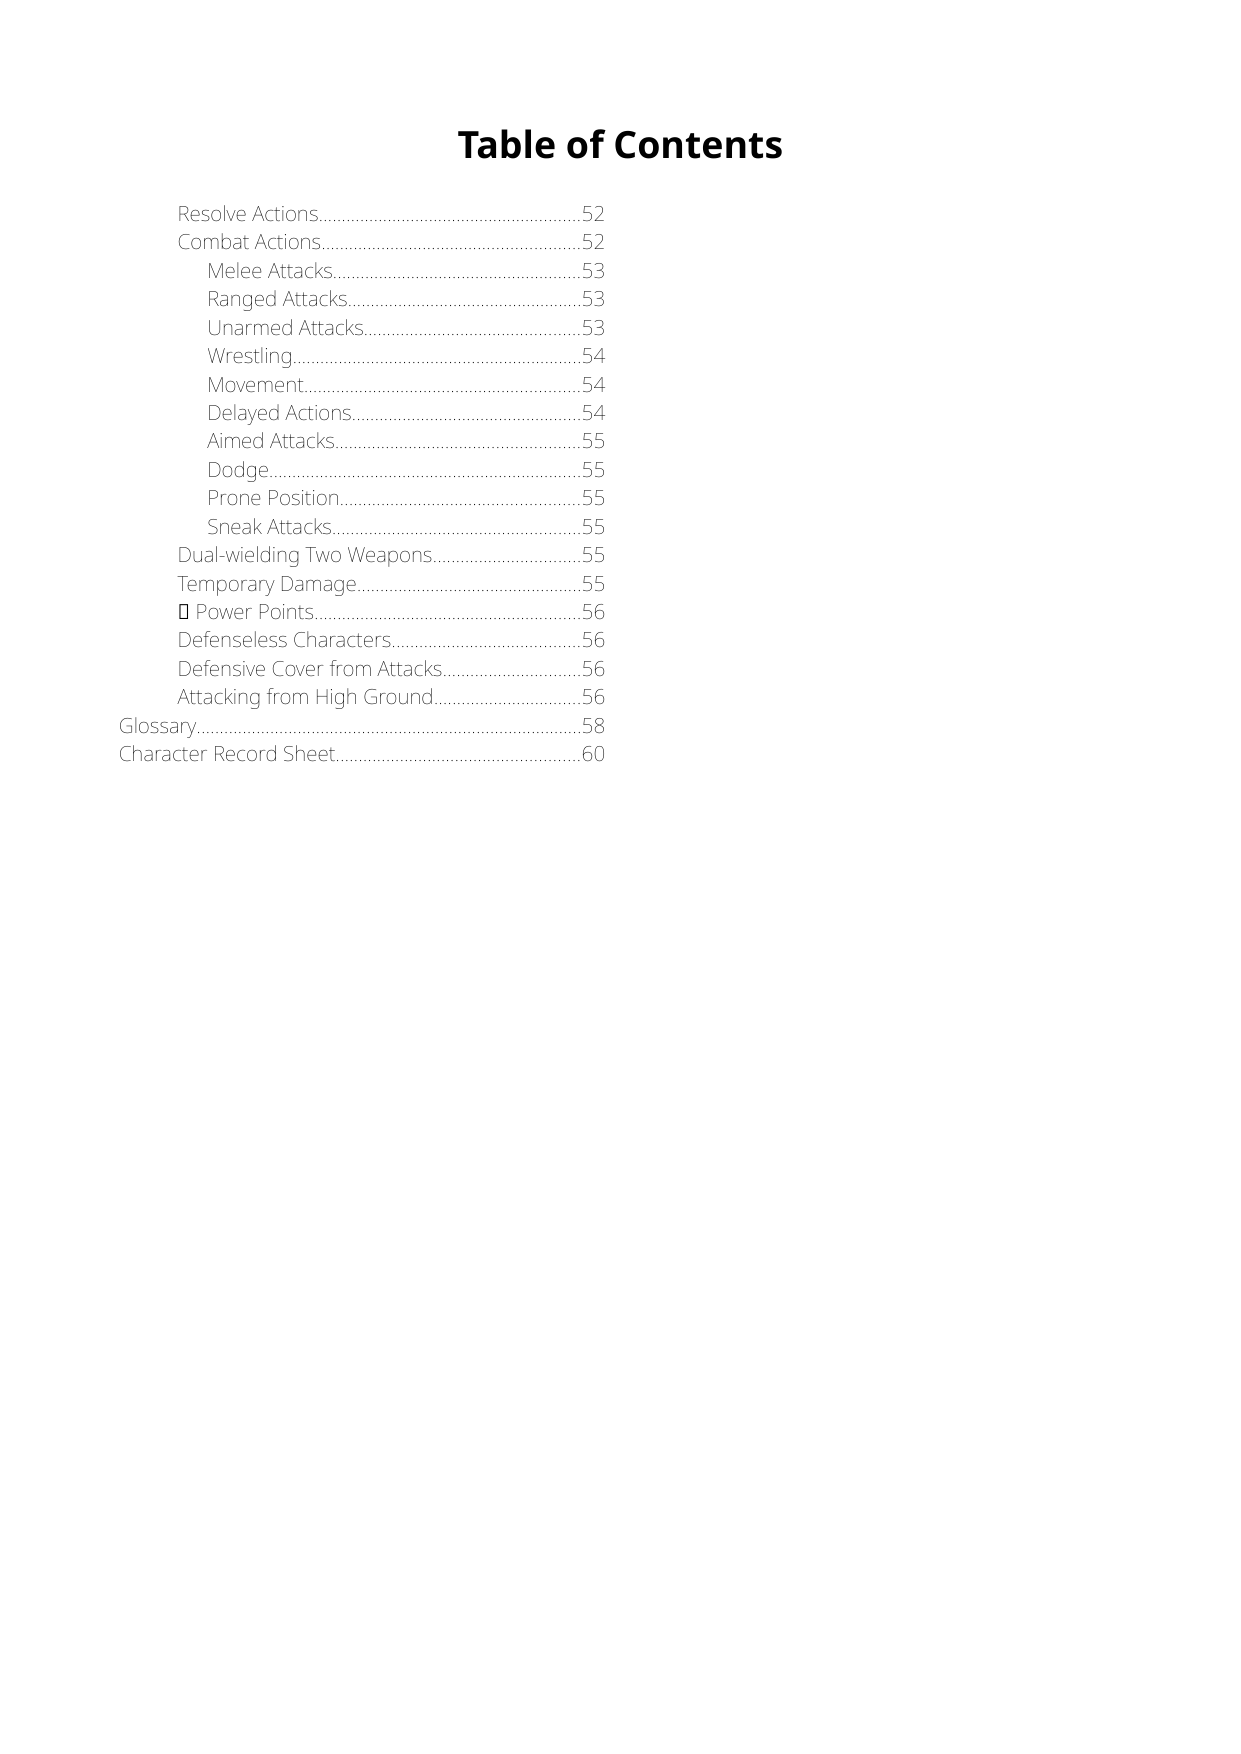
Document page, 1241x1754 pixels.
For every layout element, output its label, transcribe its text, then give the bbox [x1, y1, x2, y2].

text Prone Position 55 [207, 483, 605, 512]
text Attacking from High Ground 56 [177, 682, 605, 711]
text Delayed Actions 54 [207, 398, 605, 427]
text Combat Actions 52 [177, 227, 605, 256]
text Sneak Attacks 55 [207, 512, 605, 540]
text Glossary 58 [118, 711, 605, 739]
text Dodge 55 [207, 455, 605, 483]
text Melee Attacks 53 [207, 256, 605, 284]
text Defensive Cover from Attacks 56 [177, 654, 605, 682]
text Wrestling 54 [207, 341, 605, 370]
text Dual-wielding Two Weapons 55 [177, 540, 605, 569]
text Ranged Attacks 53 [207, 284, 605, 313]
text Aimed Attacks 55 [207, 427, 605, 455]
text Temporary Damage 55 [177, 569, 605, 597]
text Movement 54 [207, 370, 605, 398]
text Unarmed Attacks 53 [207, 313, 605, 341]
text Character Record Sheet 60 [118, 739, 605, 768]
text  Power Points 56 [177, 597, 605, 626]
text Defenseless Characters 56 [177, 626, 605, 654]
text Resolve Actions 52 [177, 199, 605, 227]
